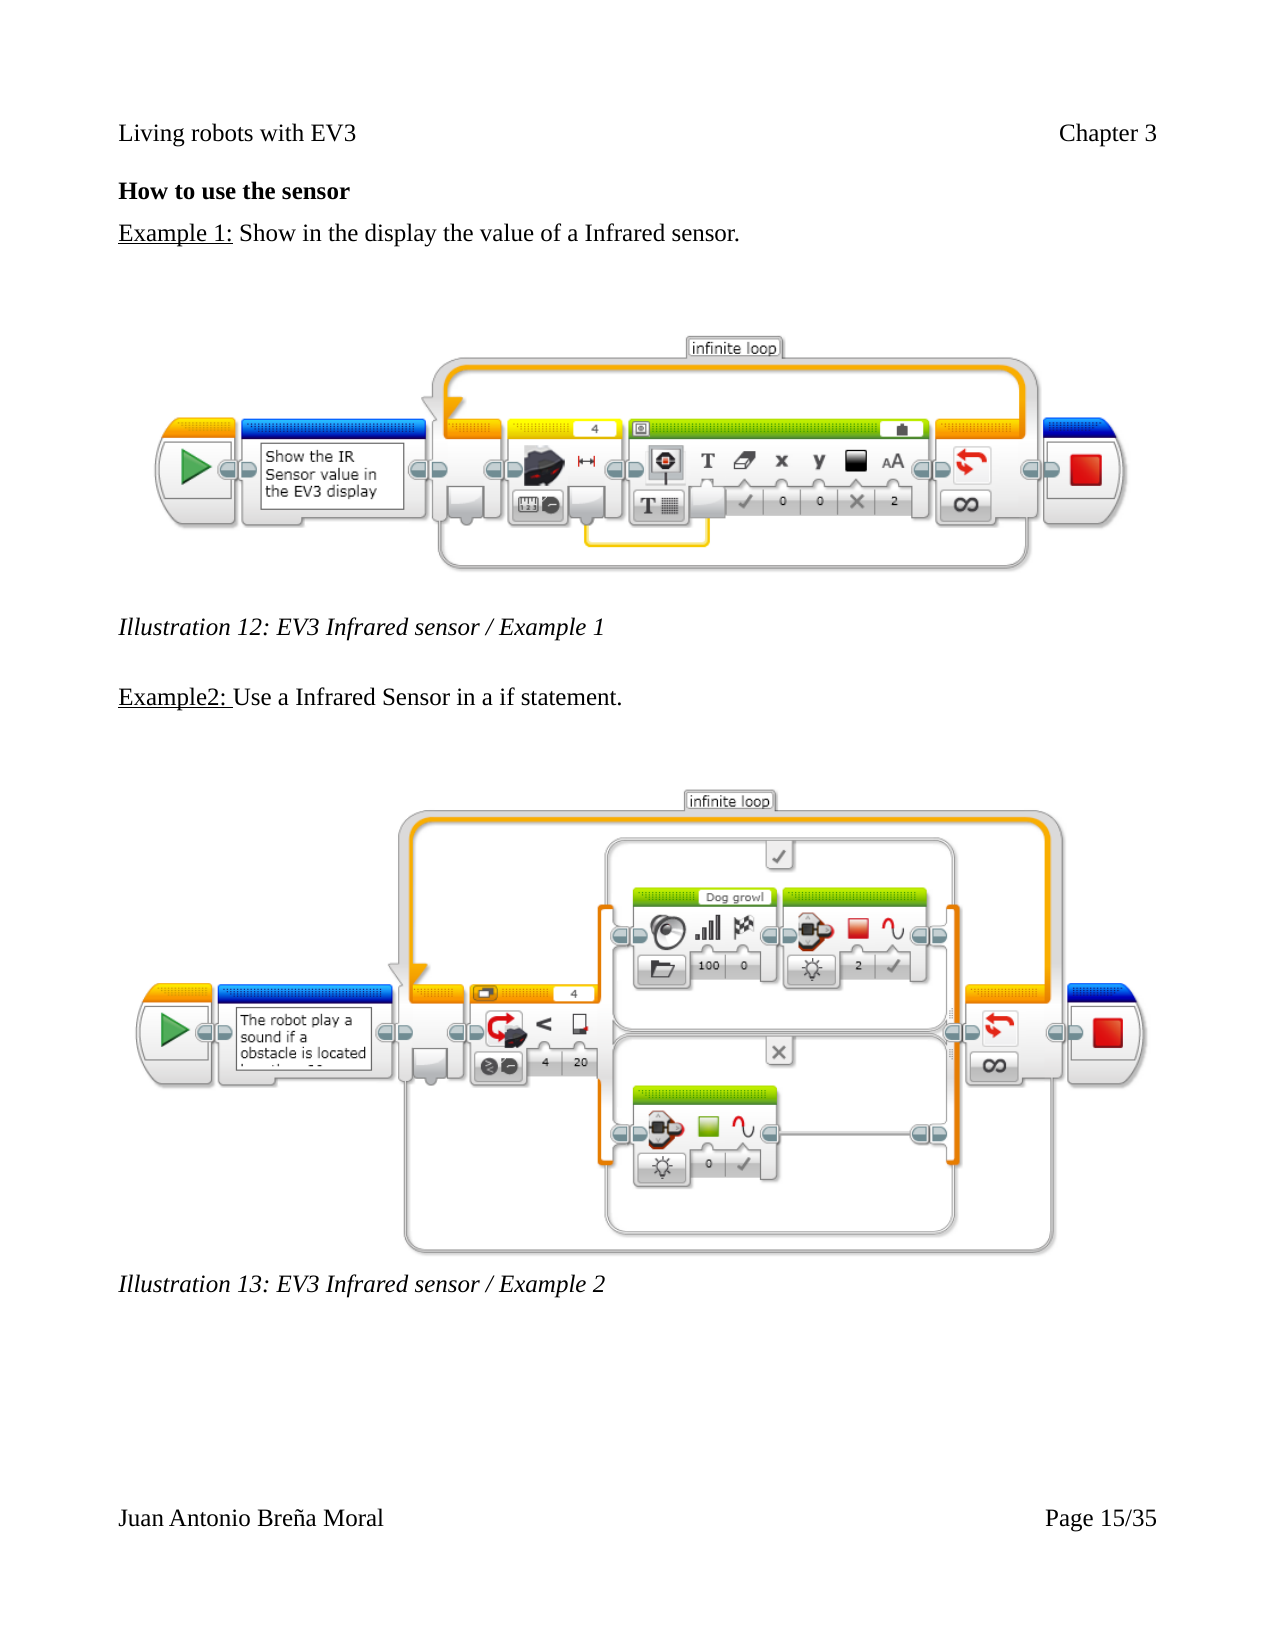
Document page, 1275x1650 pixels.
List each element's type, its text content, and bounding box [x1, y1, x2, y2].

text Example 1: Show in the display the value of a Infrared sensor. [118, 218, 1157, 246]
text Illustration 12: EV3 Infrared sensor / Example 1 [118, 612, 1157, 641]
text How to use the sensor [118, 176, 1157, 205]
picture [118, 312, 1157, 612]
text Illustration 13: EV3 Infrared sensor / Example 2 [118, 1270, 1157, 1298]
text Example2: Use a Infrared Sensor in a if statement. [118, 682, 1157, 711]
picture [118, 777, 1157, 1270]
